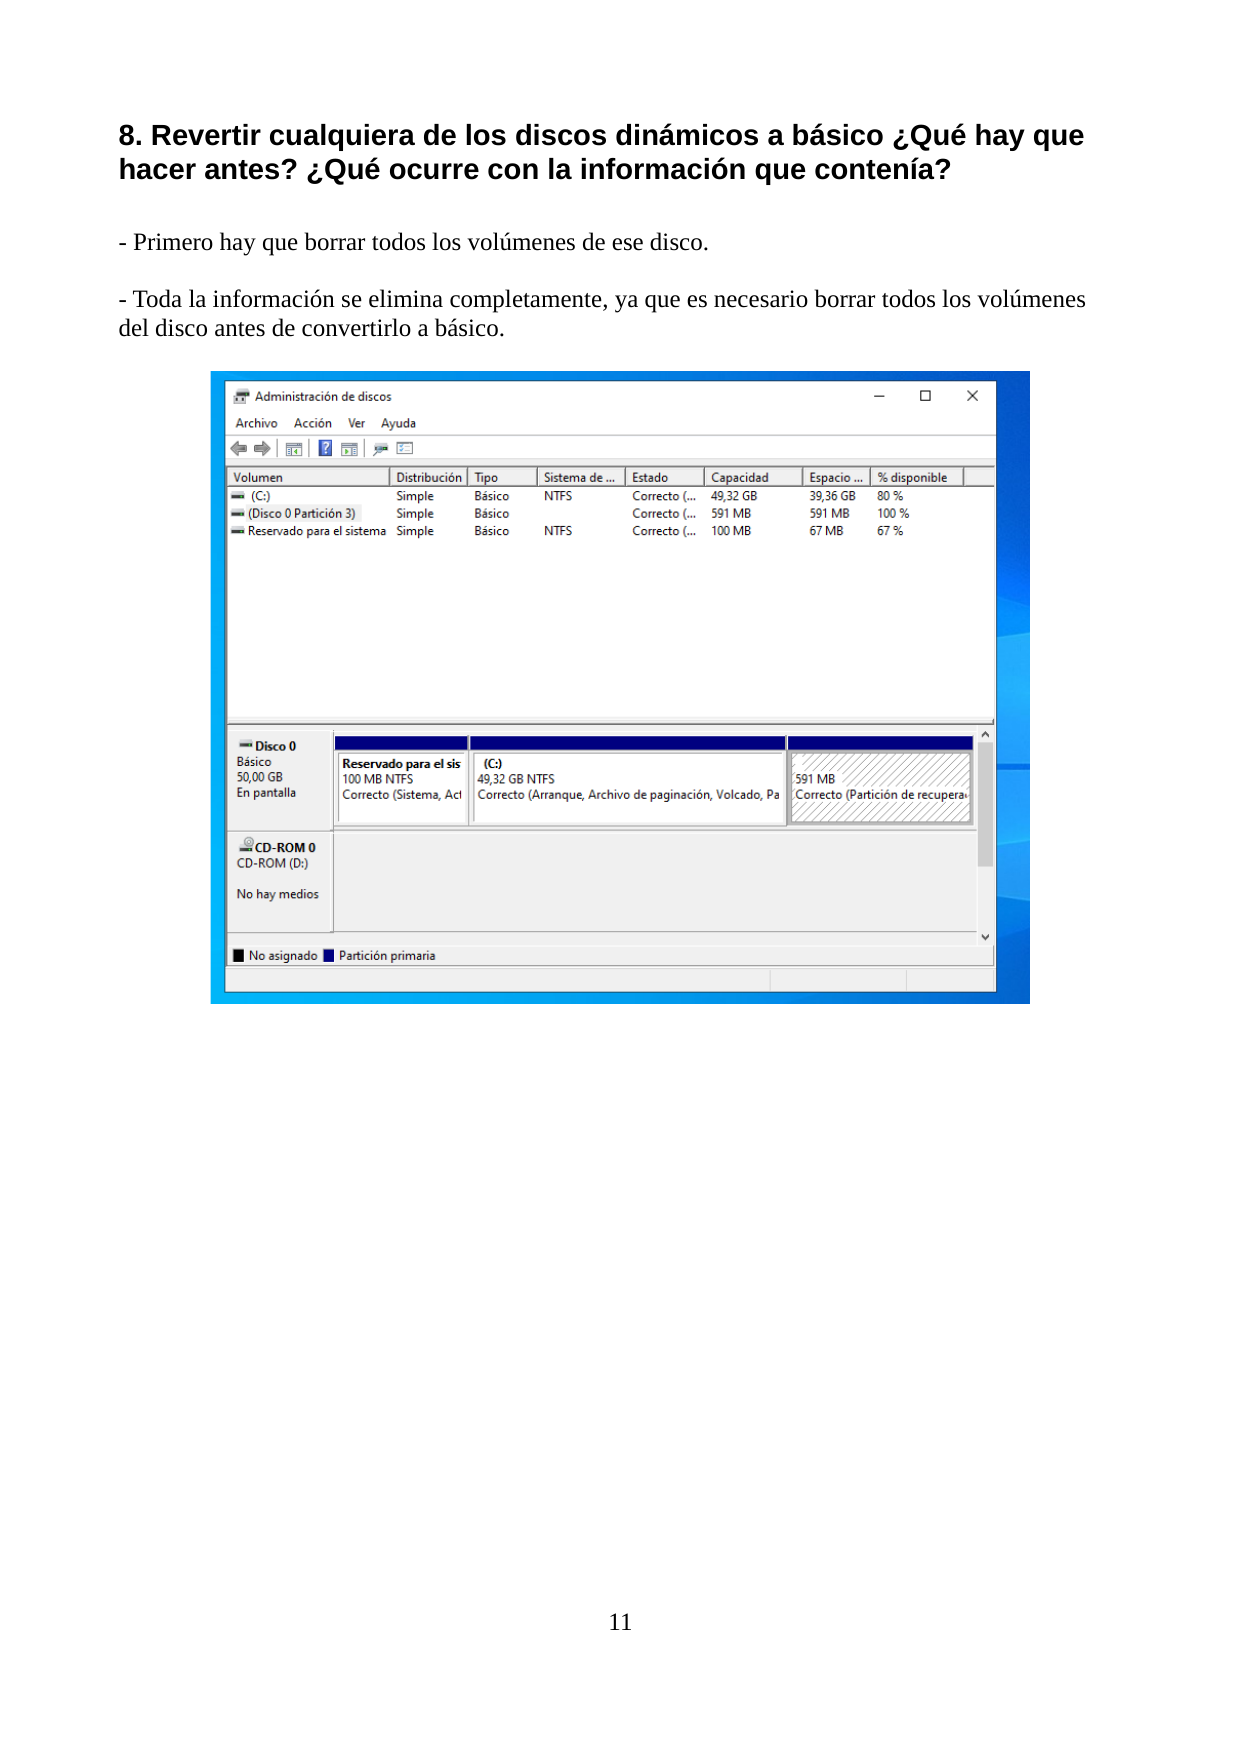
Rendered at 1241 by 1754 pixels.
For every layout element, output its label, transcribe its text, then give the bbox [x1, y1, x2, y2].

text - Primero hay que borrar todos los volúmenes de ese disco. [118, 227, 1122, 255]
picture [225, 371, 1030, 1004]
picture [227, 371, 234, 377]
subtitle 8. Revertir cualquiera de los discos dinámicos a básico ¿Qué hay que hacer antes? ¿Qué ocurre con la información que contenía? [118, 118, 1122, 185]
picture [210, 378, 219, 394]
text - Toda la información se elimina completamente, ya que es necesario borrar todos los volúmenes del disco antes de convertirlo a básico. [118, 284, 1122, 342]
